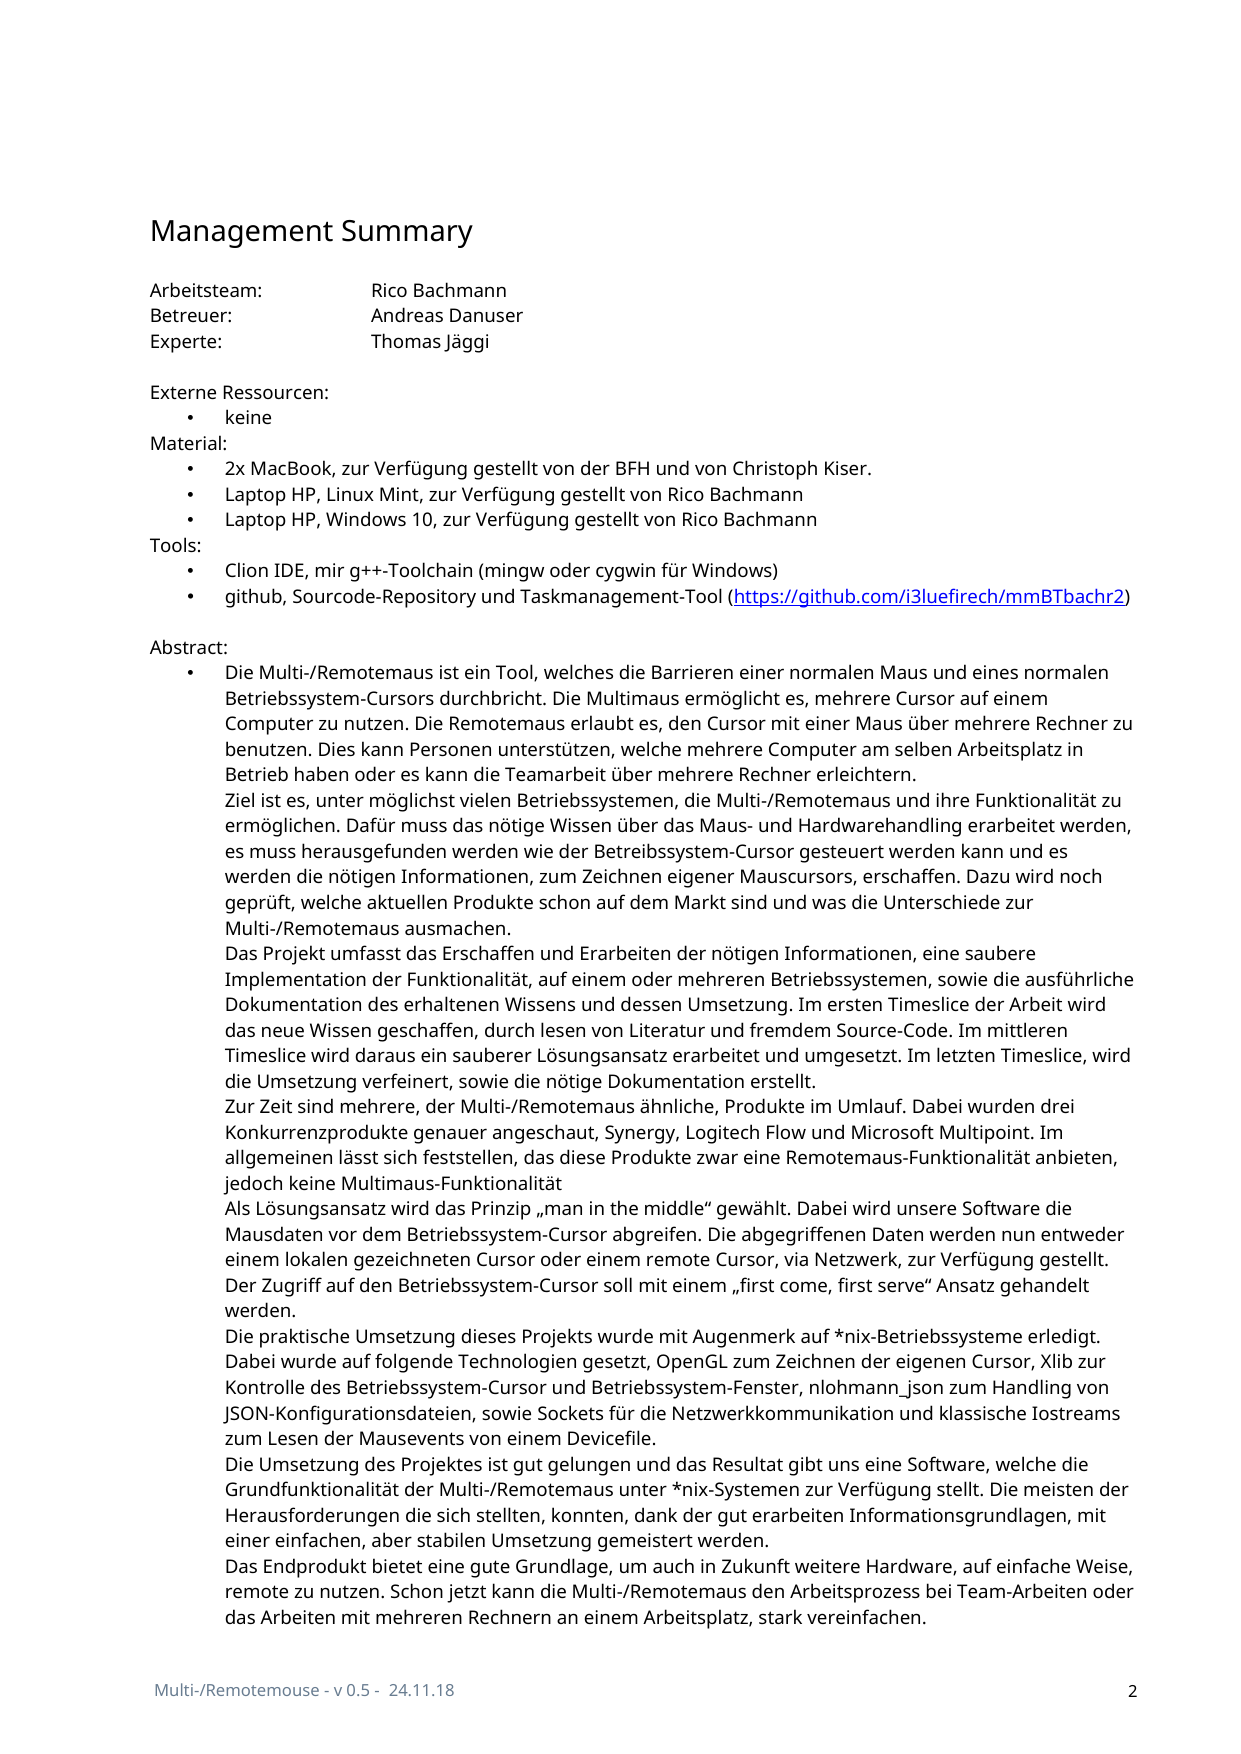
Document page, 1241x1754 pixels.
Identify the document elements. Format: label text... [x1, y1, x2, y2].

list Laptop HP, Linux Mint, zur Verfügung gestellt von Rico Bachmann [187, 481, 1136, 507]
list Die Multi-/Remotemaus ist ein Tool, welches die Barrieren einer normalen Maus und eines normalen Betriebssystem-Cursors durchbricht. Die Multimaus ermöglicht es, mehrere Cursor auf einem Computer zu nutzen. Die Remotemaus erlaubt es, den Cursor mit einer Maus über mehrere Rechner zu benutzen. Dies kann Personen unterstützen, welche mehrere Computer am selben Arbeitsplatz in Betrieb haben oder es kann die Teamarbeit über mehrere Rechner erleichtern. Ziel ist es, unter möglichst vielen Betriebssystemen, die Multi-/Remotemaus und ihre Funktionalität zu ermöglichen. Dafür muss das nötige Wissen über das Maus- und Hardwarehandling erarbeitet werden, es muss herausgefunden werden wie der Betreibssystem-Cursor gesteuert werden kann und es werden die nötigen Informationen, zum Zeichnen eigener Mauscursors, erschaffen. Dazu wird noch geprüft, welche aktuellen Produkte schon auf dem Markt sind und was die Unterschiede zur Multi-/Remotemaus ausmachen. Das Projekt umfasst das Erschaffen und Erarbeiten der nötigen Informationen, eine saubere Implementation der Funktionalität, auf einem oder mehreren Betriebssystemen, sowie die ausführliche Dokumentation des erhaltenen Wissens und dessen Umsetzung. Im ersten Timeslice der Arbeit wird das neue Wissen geschaffen, durch lesen von Literatur und fremdem Source-Code. Im mittleren Timeslice wird daraus ein sauberer Lösungsansatz erarbeitet und umgesetzt. Im letzten Timeslice, wird die Umsetzung verfeinert, sowie die nötige Dokumentation erstellt. Zur Zeit sind mehrere, der Multi-/Remotemaus ähnliche, Produkte im Umlauf. Dabei wurden drei Konkurrenzprodukte genauer angeschaut, Synergy, Logitech Flow und Microsoft Multipoint. Im allgemeinen lässt sich feststellen, das diese Produkte zwar eine Remotemaus-Funktionalität anbieten, jedoch keine Multimaus-Funktionalität Als Lösungsansatz wird das Prinzip „man in the middle“ gewählt. Dabei wird unsere Software die Mausdaten vor dem Betriebssystem-Cursor abgreifen. Die abgegriffenen Daten werden nun entweder einem lokalen gezeichneten Cursor oder einem remote Cursor, via Netzwerk, zur Verfügung gestellt. Der Zugriff auf den Betriebssystem-Cursor soll mit einem „first come, first serve“ Ansatz gehandelt werden. Die praktische Umsetzung dieses Projekts wurde mit Augenmerk auf *nix-Betriebssysteme erledigt. Dabei wurde auf folgende Technologien gesetzt, OpenGL zum Zeichnen der eigenen Cursor, Xlib zur Kontrolle des Betriebssystem-Cursor und Betriebssystem-Fenster, nlohmann_json zum Handling von JSON-Konfigurationsdateien, sowie Sockets für die Netzwerkkommunikation und klassische Iostreams zum Lesen der Mausevents von einem Devicefile. Die Umsetzung des Projektes ist gut gelungen und das Resultat gibt uns eine Software, welche die Grundfunktionalität der Multi-/Remotemaus unter *nix-Systemen zur Verfügung stellt. Die meisten der Herausforderungen die sich stellten, konnten, dank der gut erarbeiten Informationsgrundlagen, mit einer einfachen, aber stabilen Umsetzung gemeistert werden. Das Endprodukt bietet eine gute Grundlage, um auch in Zukunft weitere Hardware, auf einfache Weise, remote zu nutzen. Schon jetzt kann die Multi-/Remotemaus den Arbeitsprozess bei Team-Arbeiten oder das Arbeiten mit mehreren Rechnern an einem Arbeitsplatz, stark vereinfachen. [187, 660, 1136, 1629]
list 2x MacBook, zur Verfügung gestellt von der BFH und von Christoph Kiser. [187, 456, 1136, 481]
text Experte: Thomas Jäggi [149, 328, 1136, 379]
text Management Summary [149, 210, 1136, 250]
text Material: [149, 430, 1136, 456]
list github, Sourcode-Repository und Taskmanagement-Tool (https://github.com/i3luefirech/mmBTbachr2) [187, 583, 1136, 609]
list Laptop HP, Windows 10, zur Verfügung gestellt von Rico Bachmann [187, 507, 1136, 532]
text Abstract: [149, 634, 1136, 660]
text Arbeitsteam: Rico Bachmann [149, 277, 1136, 302]
list keine [187, 404, 1136, 430]
text Betreuer: Andreas Danuser [149, 302, 1136, 328]
text Externe Ressourcen: [149, 379, 1136, 404]
list Clion IDE, mir g++-Toolchain (mingw oder cygwin für Windows) [187, 558, 1136, 583]
text Tools: [149, 532, 1136, 558]
